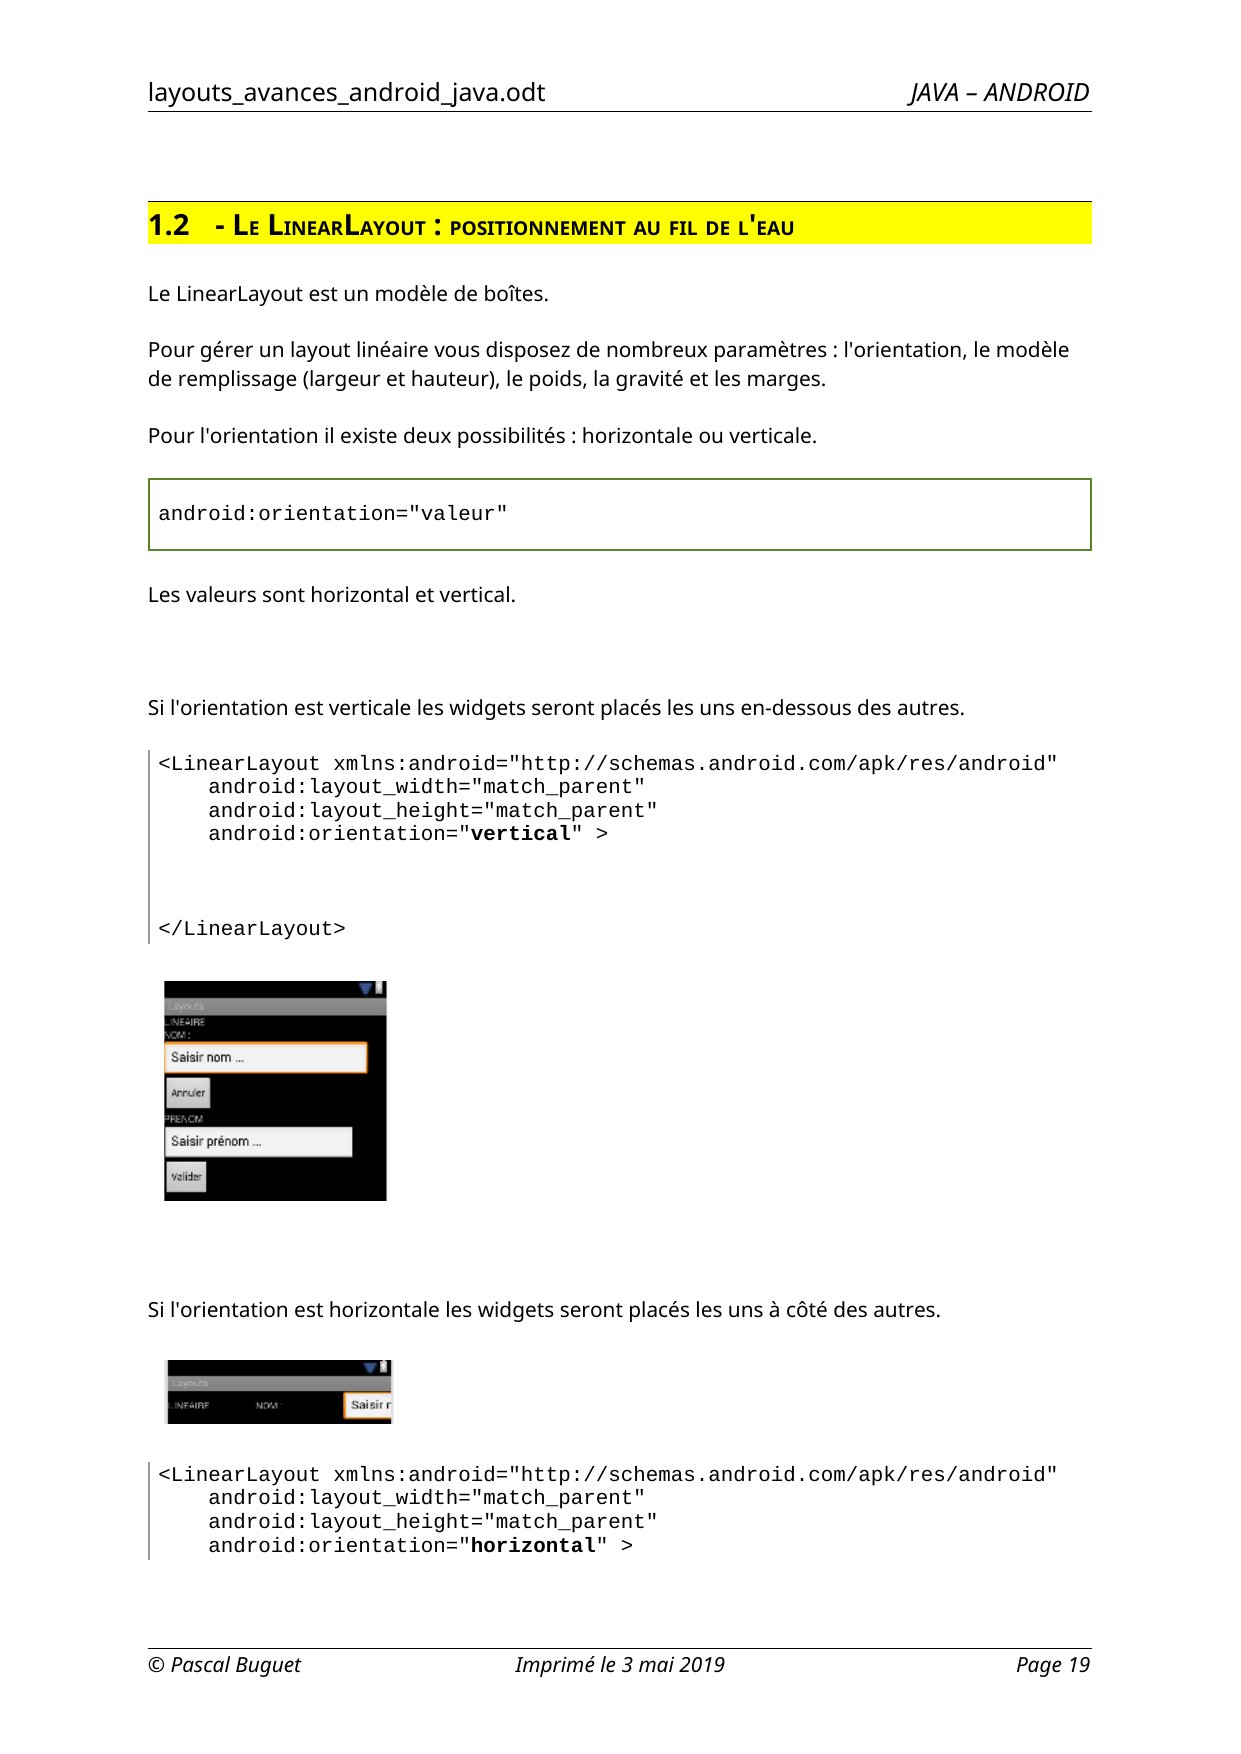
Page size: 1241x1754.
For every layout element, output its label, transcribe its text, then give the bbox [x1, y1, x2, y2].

text Le LinearLayout est un modèle de boîtes. [148, 279, 1092, 307]
text android:orientation="valeur" [150, 480, 1090, 549]
text android:orientation="vertical" > [150, 823, 1092, 847]
text Les valeurs sont horizontal et vertical. [148, 580, 1092, 608]
text android:layout_height="match_parent" [150, 800, 1092, 823]
text Si l'orientation est verticale les widgets seront placés les uns en-dessous des autres. [148, 693, 1092, 722]
subtitle - Le LinearLayout : positionnement au fil de l'eau [148, 202, 1092, 244]
text Si l'orientation est horizontale les widgets seront placés les uns à côté des autres. [148, 1295, 1092, 1323]
text Pour gérer un layout linéaire vous disposez de nombreux paramètres : l'orientation, le modèle de remplissage (largeur et hauteur), le poids, la gravité et les marges. [148, 336, 1092, 392]
text <LinearLayout xmlns:android="http://schemas.android.com/apk/res/android" [150, 750, 1092, 776]
text android:orientation="horizontal" > [150, 1534, 1092, 1560]
text Pour l'orientation il existe deux possibilités : horizontale ou verticale. [148, 421, 1092, 449]
text android:layout_height="match_parent" [150, 1511, 1092, 1534]
text android:layout_width="match_parent" [150, 776, 1092, 800]
text android:layout_width="match_parent" [150, 1487, 1092, 1511]
text <LinearLayout xmlns:android="http://schemas.android.com/apk/res/android" [150, 1462, 1092, 1487]
text </LinearLayout> [150, 918, 1092, 944]
